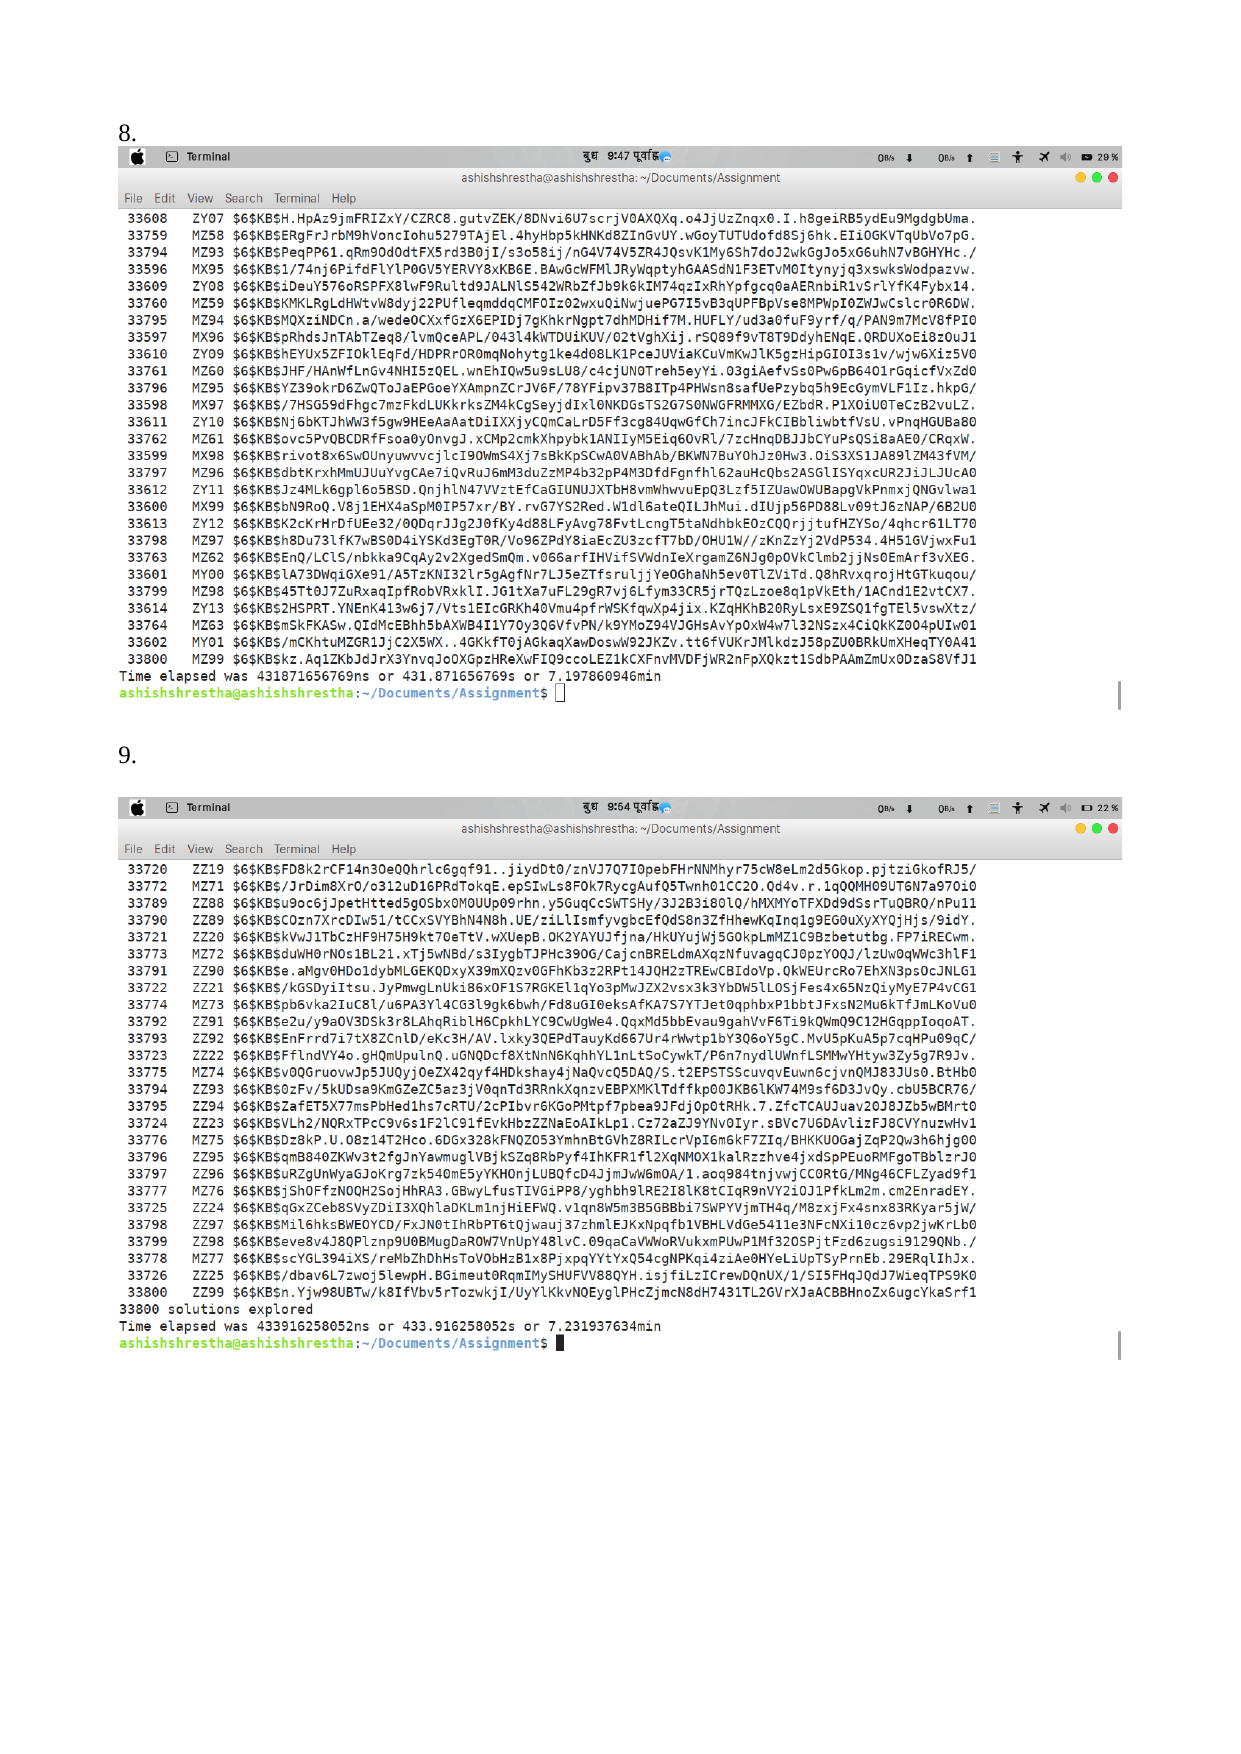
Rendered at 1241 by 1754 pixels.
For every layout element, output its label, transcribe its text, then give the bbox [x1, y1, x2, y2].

text 8. [118, 118, 1122, 146]
text 9. [118, 740, 1122, 769]
picture [118, 797, 1123, 1362]
picture [118, 146, 1123, 712]
